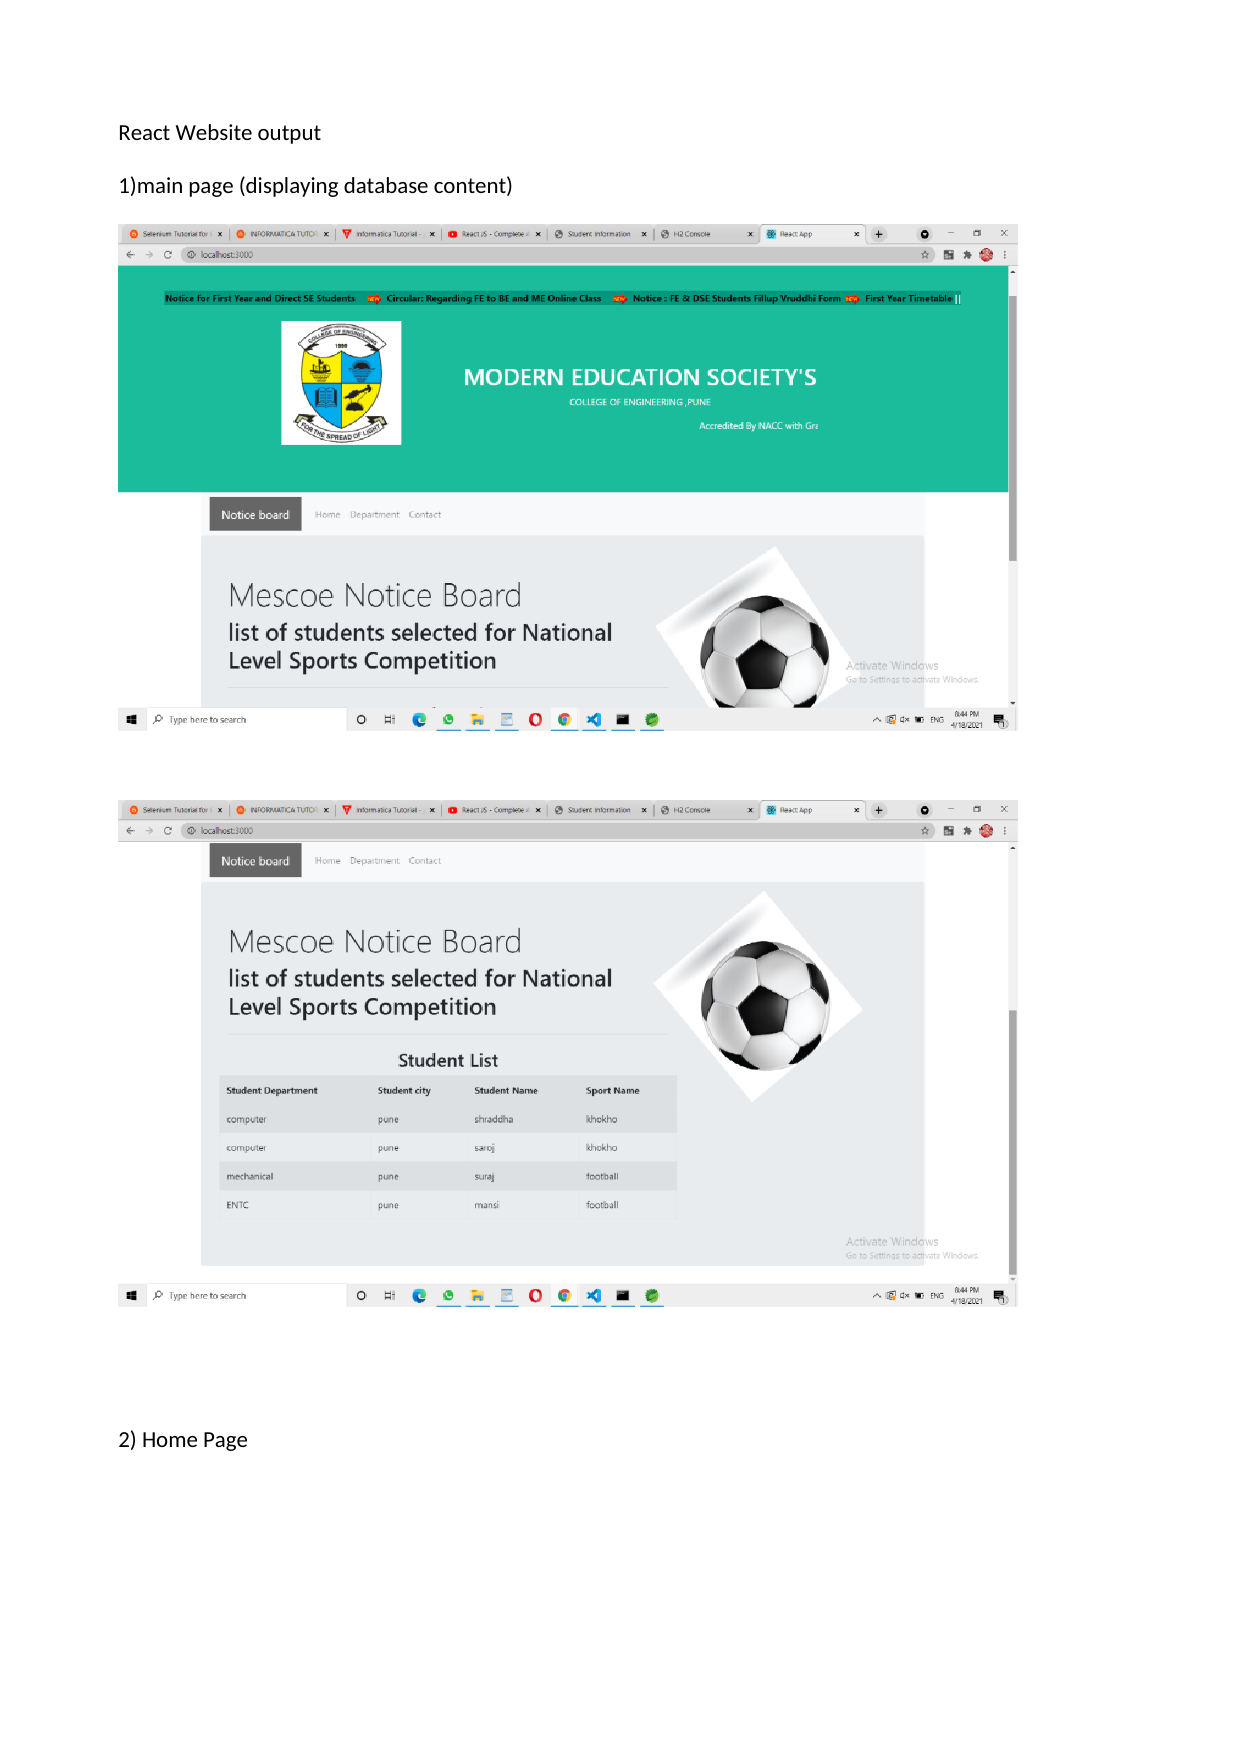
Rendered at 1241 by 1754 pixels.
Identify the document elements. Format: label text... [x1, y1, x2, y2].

text 1)main page (displaying database content) [118, 171, 1122, 199]
text 2) Home Page [118, 1425, 1122, 1453]
text React Website output [118, 118, 1122, 146]
